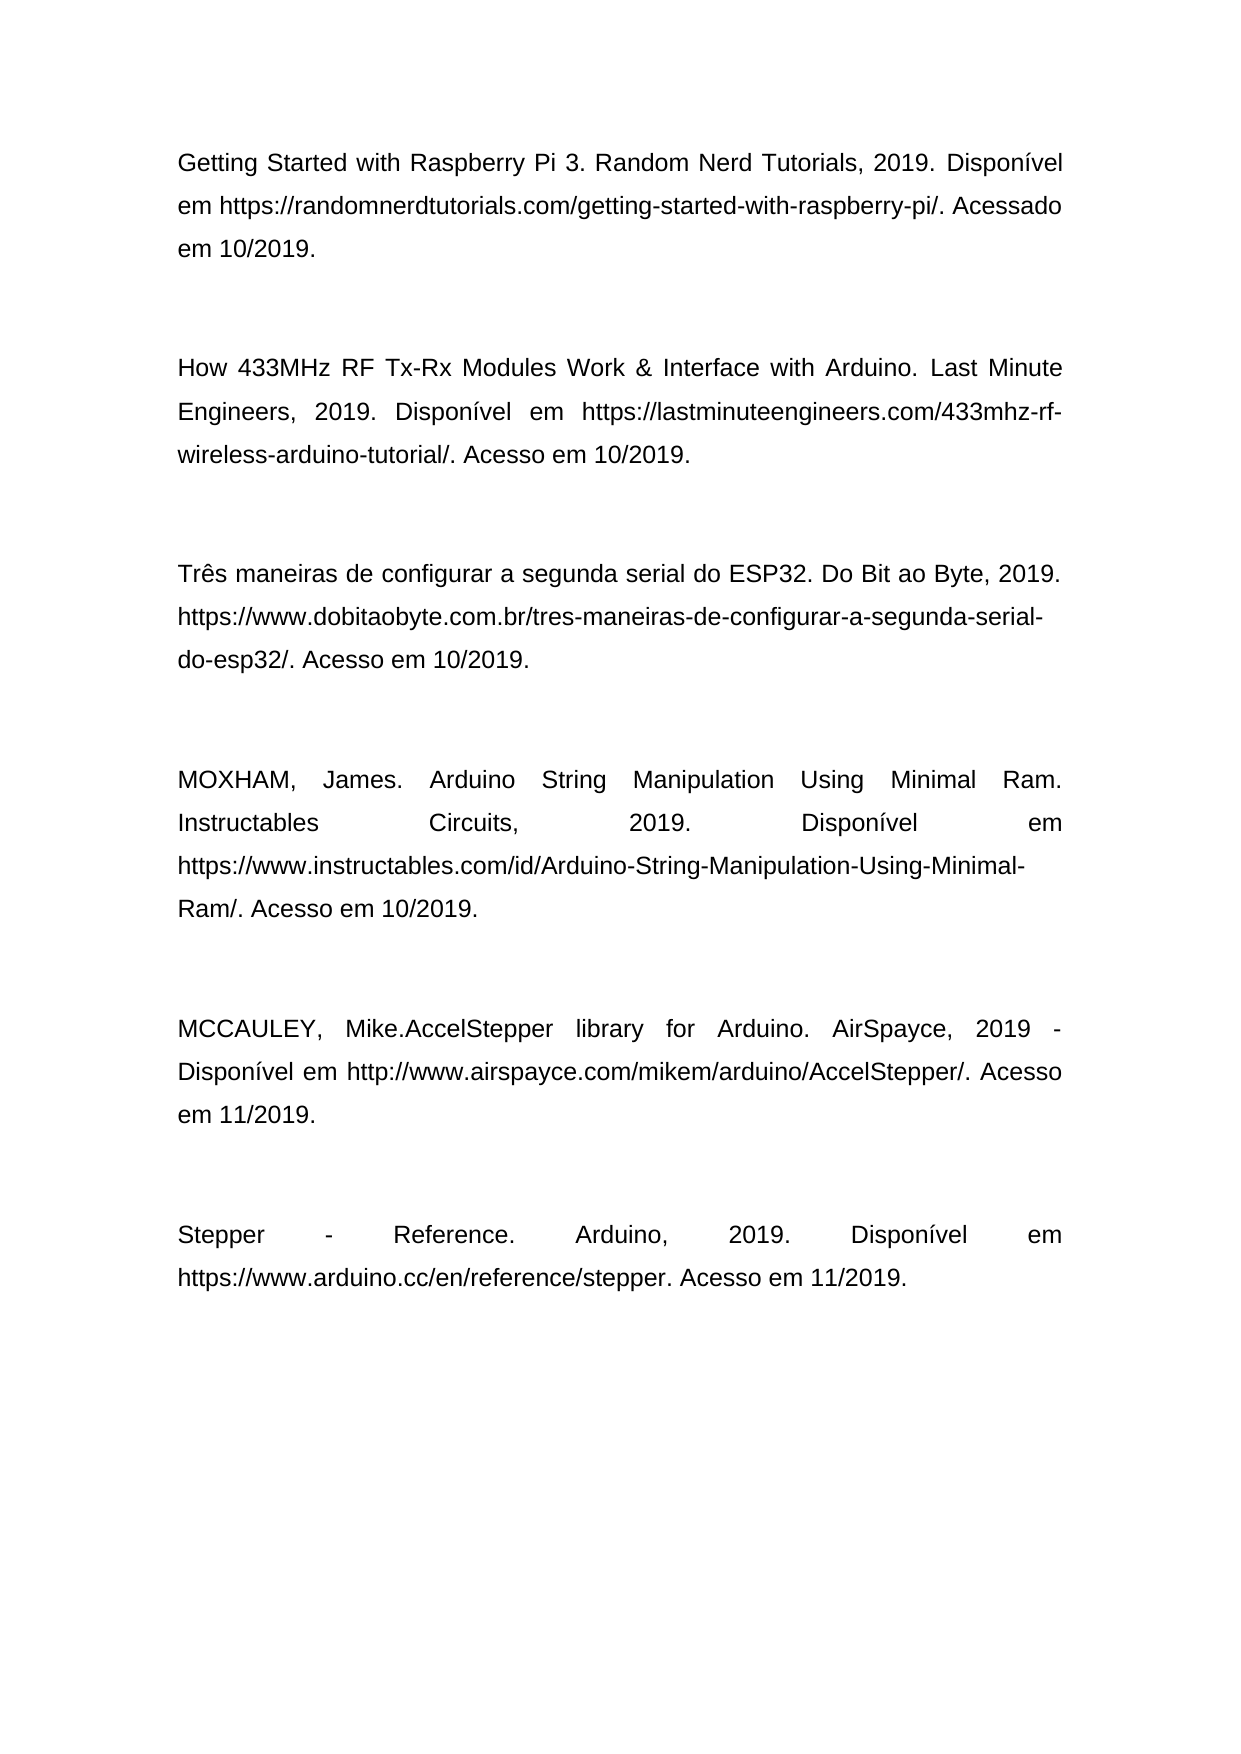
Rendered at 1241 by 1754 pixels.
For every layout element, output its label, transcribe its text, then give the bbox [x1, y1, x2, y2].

text How 433MHz RF Tx-Rx Modules Work & Interface with Arduino. Last Minute Engineers, 2019. Disponível em https://lastminuteengineers.com/433mhz-rf-wireless-arduino-tutorial/. Acesso em 10/2019. [177, 353, 1063, 468]
text Getting Started with Raspberry Pi 3. Random Nerd Tutorials, 2019. Disponível em https://randomnerdtutorials.com/getting-started-with-raspberry-pi/. Acessado em 10/2019. [177, 148, 1063, 263]
text Três maneiras de configurar a segunda serial do ESP32. Do Bit ao Byte, 2019. https://www.dobitaobyte.com.br/tres-maneiras-de-configurar-a-segunda-serial-do-esp32/. Acesso em 10/2019. [177, 559, 1063, 674]
text MCCAULEY, Mike.AccelStepper library for Arduino. AirSpayce, 2019 - Disponível em http://www.airspayce.com/mikem/arduino/AccelStepper/. Acesso em 11/2019. [177, 1014, 1063, 1129]
text Stepper - Reference. Arduino, 2019. Disponível em https://www.arduino.cc/en/reference/stepper. Acesso em 11/2019. [177, 1220, 1063, 1292]
text MOXHAM, James. Arduino String Manipulation Using Minimal Ram. Instructables Circuits, 2019. Disponível em https://www.instructables.com/id/Arduino-String-Manipulation-Using-Minimal-Ram/. Acesso em 10/2019. [177, 765, 1063, 923]
